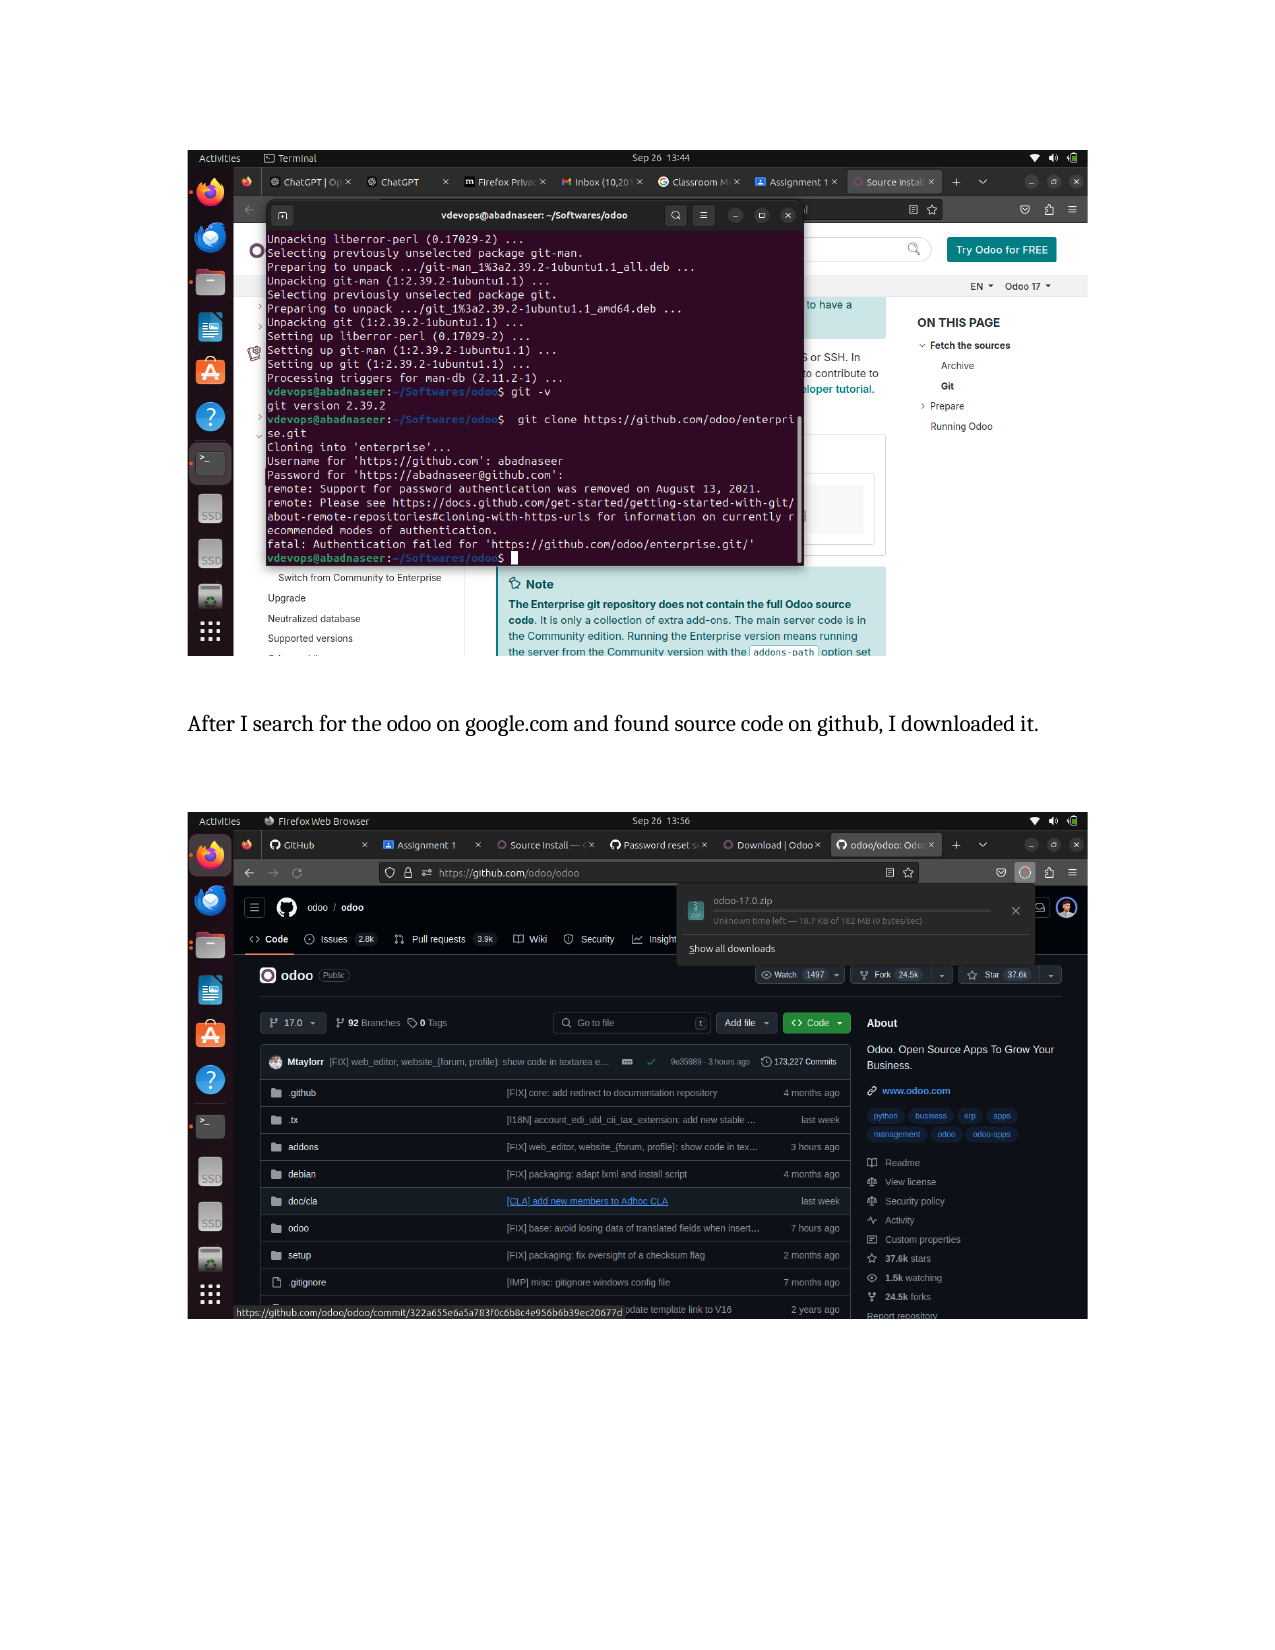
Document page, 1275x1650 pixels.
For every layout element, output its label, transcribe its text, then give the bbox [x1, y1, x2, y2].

picture [187, 812, 1088, 1319]
text After I search for the odoo on google.com and found source code on github, I downloaded it. [187, 711, 1087, 737]
picture [187, 150, 1088, 656]
